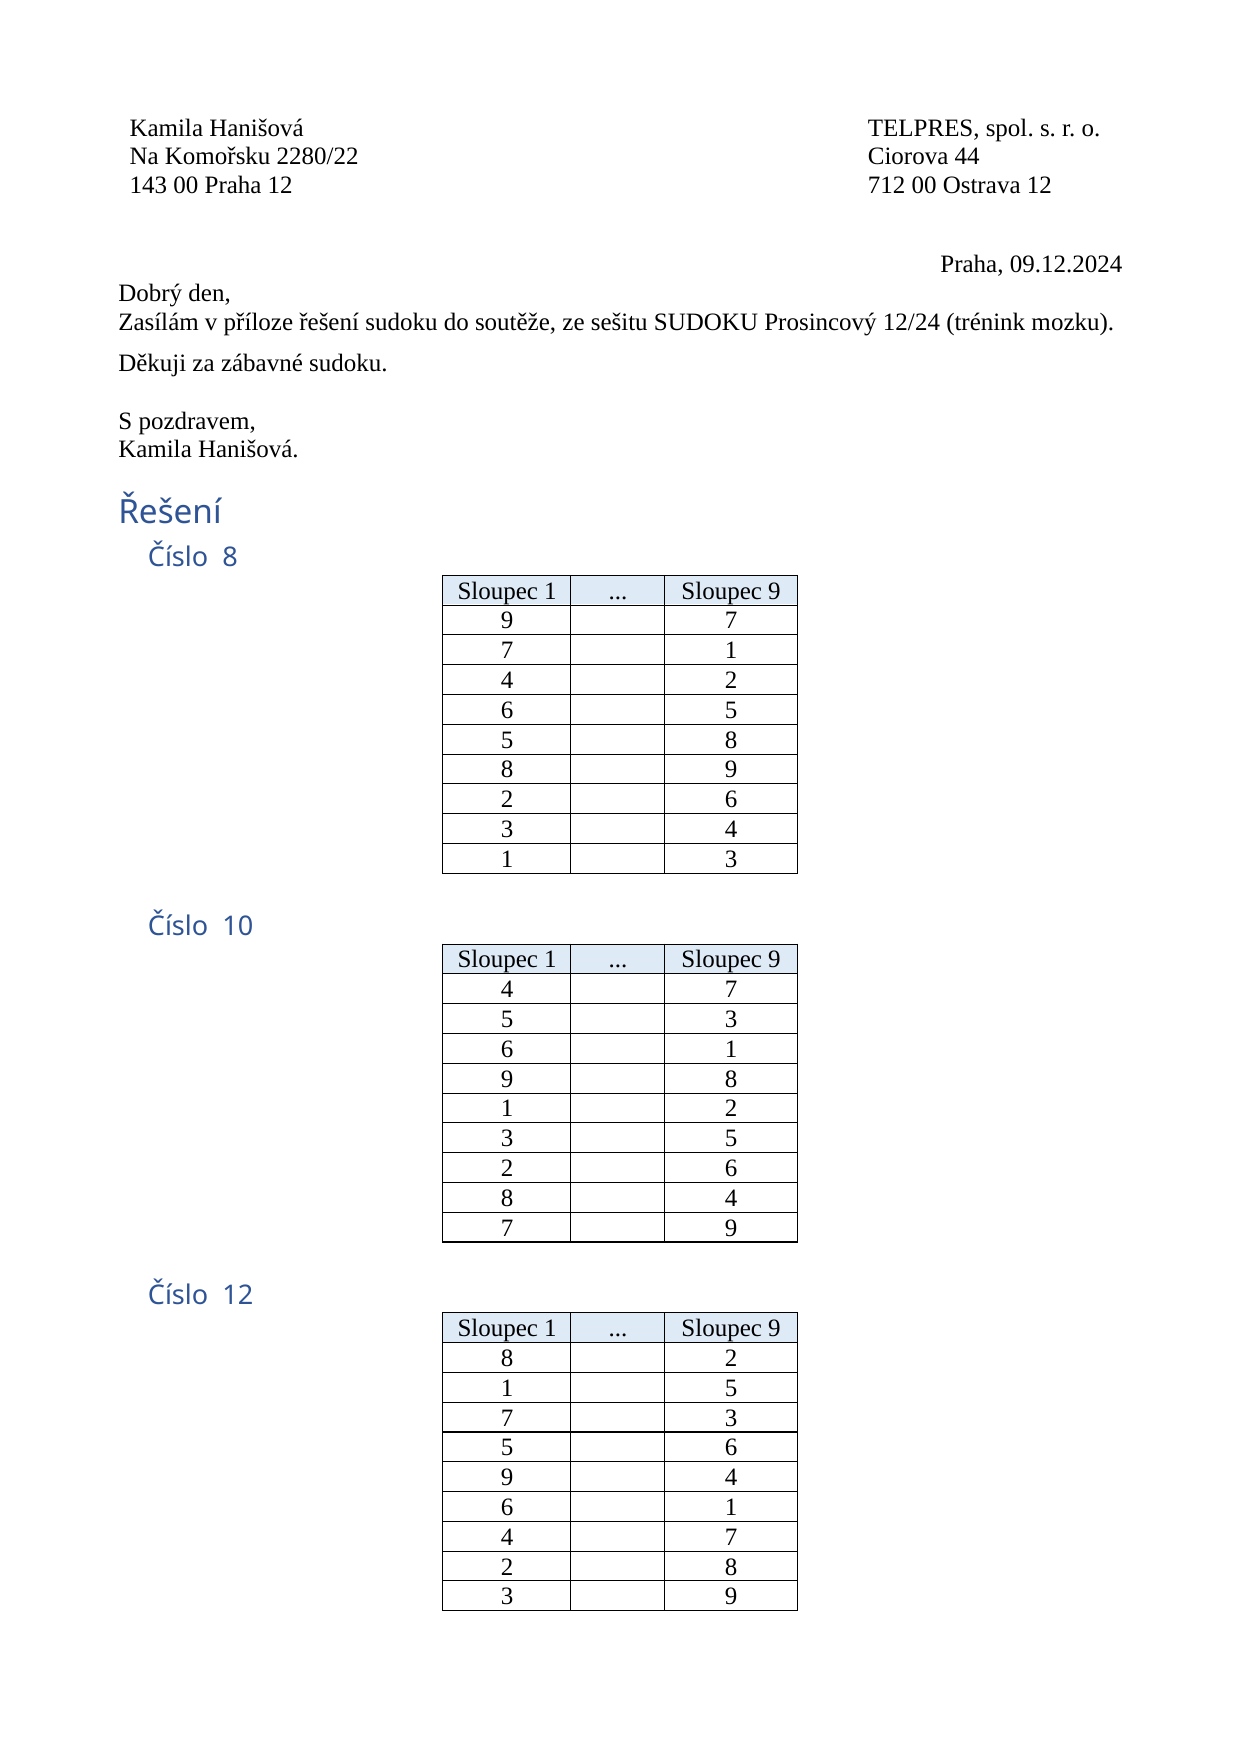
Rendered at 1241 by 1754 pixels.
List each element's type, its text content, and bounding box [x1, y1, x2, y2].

table_cell 6 [665, 784, 797, 813]
text Děkuji za zábavné sudoku. [118, 348, 1122, 377]
subtitle Číslo 12 [148, 1275, 1122, 1312]
table_cell 1 [665, 1492, 797, 1521]
table_cell 6 [443, 1034, 570, 1063]
table_cell 1 [443, 1373, 570, 1402]
table_cell 8 [665, 1552, 797, 1580]
table_cell [571, 755, 664, 783]
table_cell 3 [443, 1123, 570, 1152]
table_cell [571, 695, 664, 724]
table_cell [571, 1522, 664, 1551]
table_cell [571, 665, 664, 694]
text Zasílám v příloze řešení sudoku do soutěže, ze sešitu SUDOKU Prosincový 12/24 (trénink mozku). [118, 307, 1122, 336]
table_cell [571, 1213, 664, 1241]
table_cell 7 [443, 1213, 570, 1241]
table_header Sloupec 1 [443, 945, 570, 973]
table_cell [571, 725, 664, 753]
table_cell [571, 784, 664, 813]
table_cell [571, 1153, 664, 1182]
table_cell 6 [665, 1153, 797, 1182]
text S pozdravem, [118, 406, 1122, 434]
subtitle Číslo 8 [148, 538, 1122, 575]
table_cell 2 [665, 1343, 797, 1372]
table_cell [571, 1183, 664, 1212]
table_cell [571, 1552, 664, 1580]
table_cell [571, 1581, 664, 1610]
table_cell [571, 1403, 664, 1431]
table_cell 6 [443, 1492, 570, 1521]
table_header Sloupec 1 [443, 1313, 570, 1342]
subtitle Řešení [118, 488, 1122, 534]
table_cell [571, 1034, 664, 1063]
table_cell 4 [665, 1462, 797, 1491]
table_cell 7 [665, 1522, 797, 1551]
text Praha, 09.12.2024 [118, 249, 1122, 278]
table_header Sloupec 9 [665, 1313, 797, 1342]
table_cell 5 [443, 725, 570, 753]
table_cell [571, 1094, 664, 1122]
table_cell 8 [665, 725, 797, 753]
table_cell 9 [443, 606, 570, 634]
table_cell [571, 635, 664, 664]
table_cell 3 [665, 1403, 797, 1431]
table_header Sloupec 9 [665, 945, 797, 973]
table_cell 7 [665, 606, 797, 634]
table_cell 5 [443, 1004, 570, 1033]
table_cell 4 [443, 1522, 570, 1551]
table_cell [571, 1433, 664, 1461]
table_cell [571, 1492, 664, 1521]
table_cell 8 [665, 1064, 797, 1092]
table_header ... [571, 1313, 664, 1342]
table_cell 2 [443, 1153, 570, 1182]
table_cell 7 [665, 974, 797, 1003]
table_cell 8 [443, 1183, 570, 1212]
table_cell 1 [665, 635, 797, 664]
table_cell [571, 1123, 664, 1152]
table_cell 3 [443, 814, 570, 843]
table_cell 2 [665, 1094, 797, 1122]
table_cell 5 [443, 1433, 570, 1461]
table_cell 7 [443, 635, 570, 664]
subtitle Číslo 10 [148, 907, 1122, 943]
table_header ... [571, 576, 664, 604]
table_cell 7 [443, 1403, 570, 1431]
table_cell 8 [443, 1343, 570, 1372]
table_header ... [571, 945, 664, 973]
table_cell 4 [443, 974, 570, 1003]
table_header Sloupec 9 [665, 576, 797, 604]
table_cell 2 [443, 784, 570, 813]
table_cell 2 [665, 665, 797, 694]
table_cell 9 [665, 755, 797, 783]
table_cell 3 [443, 1581, 570, 1610]
table_cell [571, 1462, 664, 1491]
text Kamila Hanišová. [118, 434, 1122, 463]
table_cell 1 [443, 1094, 570, 1122]
table_cell [571, 1373, 664, 1402]
table_cell 3 [665, 1004, 797, 1033]
table_cell 5 [665, 1123, 797, 1152]
table_header TELPRES, spol. s. r. o. Ciorova 44 712 00 Ostrava 12 [856, 113, 1122, 221]
table_cell 4 [665, 1183, 797, 1212]
table_cell 5 [665, 1373, 797, 1402]
table_header [458, 113, 856, 221]
table_cell 9 [665, 1213, 797, 1241]
table_cell [571, 974, 664, 1003]
table_cell [571, 1064, 664, 1092]
table_cell 5 [665, 695, 797, 724]
table_header Kamila Hanišová Na Komořsku 2280/22 143 00 Praha 12 [118, 113, 458, 221]
table_cell 9 [443, 1064, 570, 1092]
text Dobrý den, [118, 278, 1122, 307]
table_cell [571, 1004, 664, 1033]
table_cell [571, 1343, 664, 1372]
table_cell 4 [443, 665, 570, 694]
table_cell [571, 606, 664, 634]
table_header Sloupec 1 [443, 576, 570, 604]
table_cell 2 [443, 1552, 570, 1580]
table_cell 8 [443, 755, 570, 783]
table_cell 4 [665, 814, 797, 843]
table_cell 9 [443, 1462, 570, 1491]
table_cell [571, 814, 664, 843]
table_cell 3 [665, 844, 797, 873]
table_cell [571, 844, 664, 873]
table_cell 9 [665, 1581, 797, 1610]
table_cell 1 [443, 844, 570, 873]
table_cell 1 [665, 1034, 797, 1063]
table_cell 6 [443, 695, 570, 724]
table_cell 6 [665, 1433, 797, 1461]
